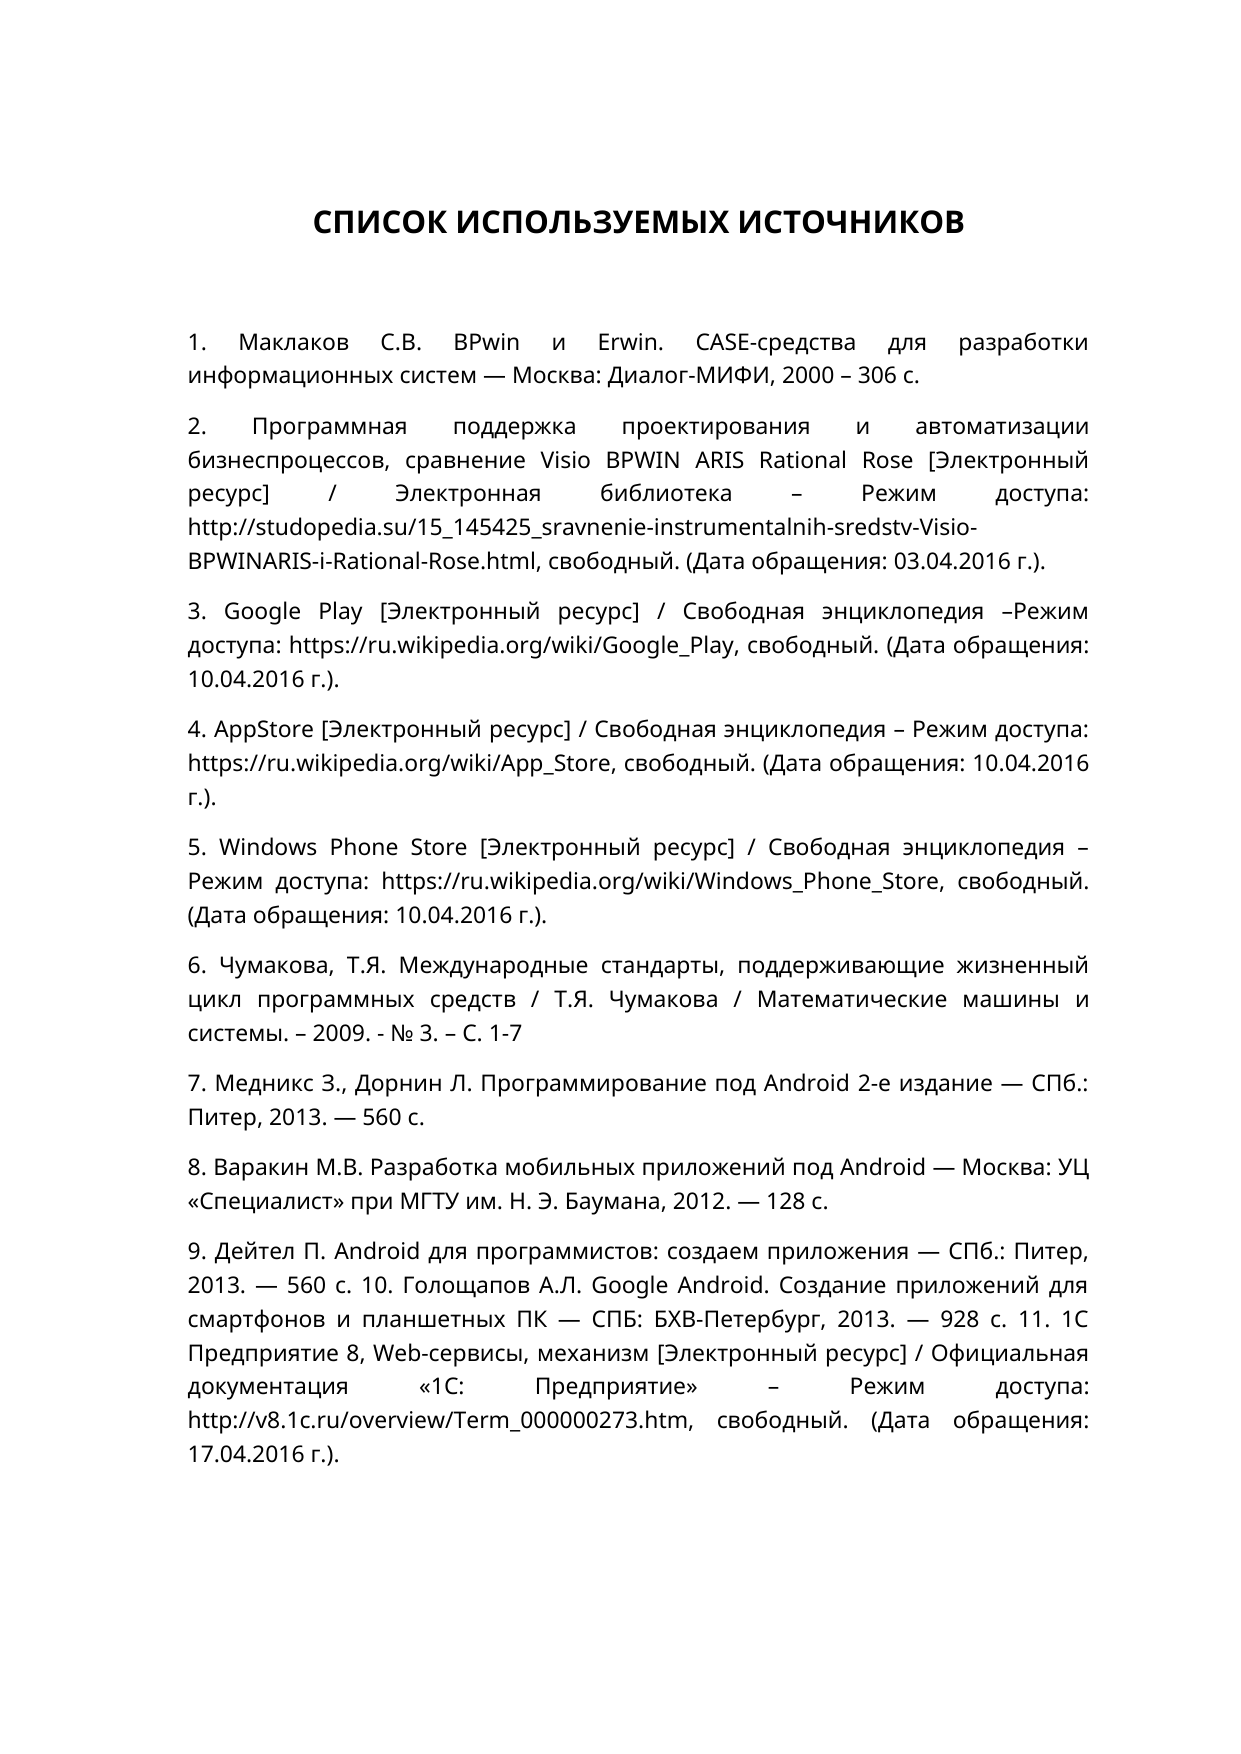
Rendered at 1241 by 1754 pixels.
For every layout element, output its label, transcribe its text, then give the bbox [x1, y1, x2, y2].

text 1. Маклаков С.В. BPwin и Erwin. CASE-средства для разработки информационных систем — Москва: Диалог-МИФИ, 2000 – 306 с. [187, 326, 1090, 391]
text 9. Дейтел П. Android для программистов: создаем приложения — СПб.: Питер, 2013. — 560 с. 10. Голощапов А.Л. Google Android. Создание приложений для смартфонов и планшетных ПК — СПБ: БХВ-Петербург, 2013. — 928 с. 11. 1С Предприятие 8, Web-сервисы, механизм [Электронный ресурс] / Официальная документация «1С: Предприятие» – Режим доступа: http://v8.1c.ru/overview/Term_000000273.htm, свободный. (Дата обращения: 17.04.2016 г.). [187, 1235, 1090, 1469]
text 6. Чумакова, Т.Я. Международные стандарты, поддерживающие жизненный цикл программных средств / Т.Я. Чумакова / Математические машины и системы. – 2009. - № 3. – С. 1-7 [187, 949, 1090, 1048]
text 4. AppStore [Электронный ресурс] / Свободная энциклопедия – Режим доступа: https://ru.wikipedia.org/wiki/App_Store, свободный. (Дата обращения: 10.04.2016 г.). [187, 713, 1090, 812]
text 2. Программная поддержка проектирования и автоматизации бизнеспроцессов, сравнение Visio BPWIN ARIS Rational Rose [Электронный ресурс] / Электронная библиотека – Режим доступа: http://studopedia.su/15_145425_sravnenie-instrumentalnih-sredstv-Visio-BPWINARIS-i-Rational-Rose.html, свободный. (Дата обращения: 03.04.2016 г.). [187, 410, 1090, 576]
text СПИСОК ИСПОЛЬЗУЕМЫХ ИСТОЧНИКОВ [187, 200, 1090, 243]
text 8. Варакин М.В. Разработка мобильных приложений под Android — Москва: УЦ «Специалист» при МГТУ им. Н. Э. Баумана, 2012. — 128 c. [187, 1151, 1090, 1216]
text 3. Google Play [Электронный ресурс] / Свободная энциклопедия –Режим доступа: https://ru.wikipedia.org/wiki/Google_Play, свободный. (Дата обращения: 10.04.2016 г.). [187, 595, 1090, 694]
text 7. Медникс З., Дорнин Л. Программирование под Android 2-е издание — СПб.: Питер, 2013. — 560 с. [187, 1067, 1090, 1132]
text 5. Windows Phone Store [Электронный ресурс] / Свободная энциклопедия – Режим доступа: https://ru.wikipedia.org/wiki/Windows_Phone_Store, свободный. (Дата обращения: 10.04.2016 г.). [187, 831, 1090, 930]
